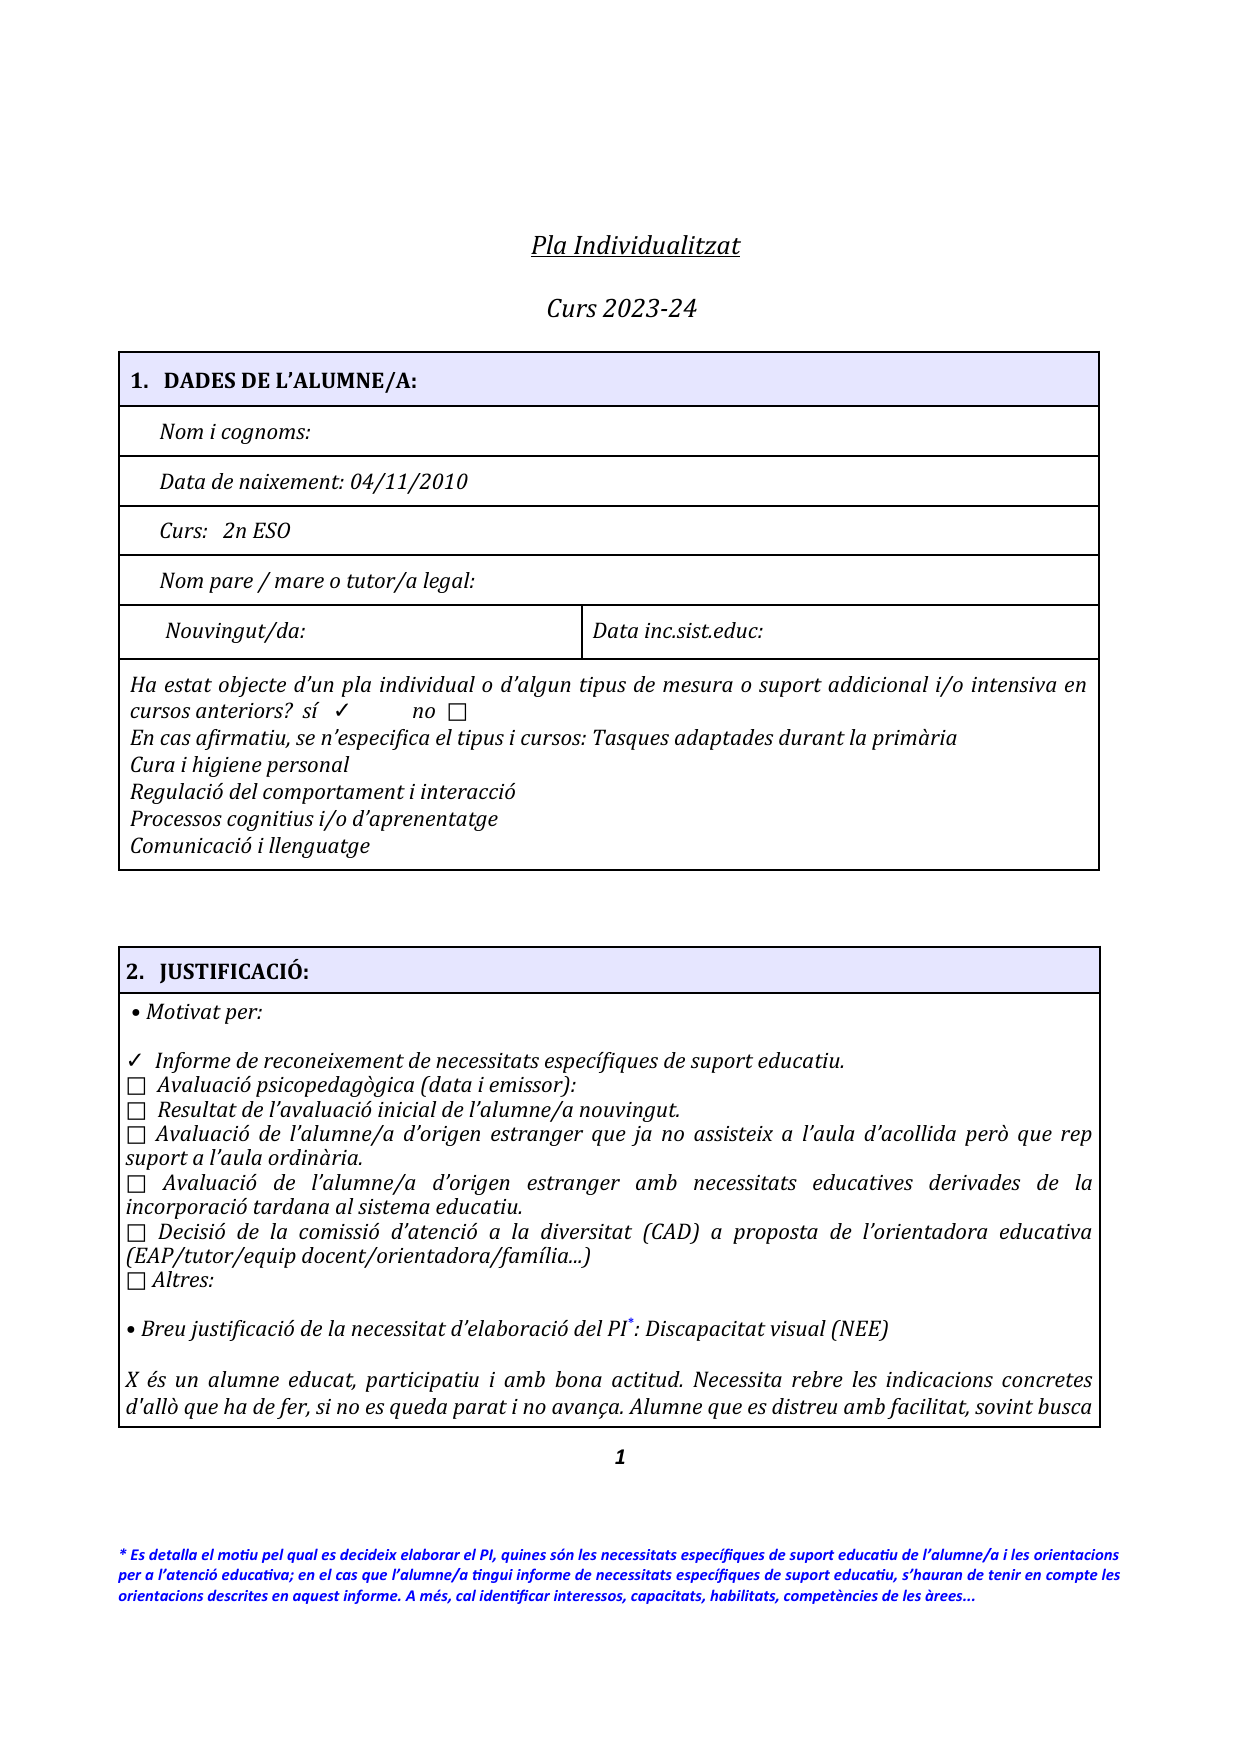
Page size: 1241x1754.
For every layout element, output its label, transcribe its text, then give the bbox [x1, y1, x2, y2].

table_cell Curs: 2n ESO [120, 507, 1098, 554]
text Pla Individualitzat [531, 228, 1122, 260]
table_cell Data de naixement: 04/11/2010 [120, 457, 1098, 504]
table_cell Nom pare / mare o tutor/a legal: [120, 556, 1098, 604]
table_cell Ha estat objecte d’un pla individual o d’algun tipus de mesura o suport addicional i/o intensiva en cursos anteriors? sí ✓ no □ En cas afirmatiu, se n’especifica el tipus i cursos: Tasques adaptades durant la primària Cura i higiene personal Regulació del comportament i interacció Processos cognitius i/o d’aprenentatge Comunicació i llenguatge [120, 660, 1098, 869]
table_cell Nom i cognoms: [120, 407, 1098, 455]
table_header 1. DADES DE L’ALUMNE/A: [120, 353, 1098, 405]
table_cell Nouvingut/da: [120, 606, 581, 658]
table_cell • Motivat per: ✓ Informe de reconeixement de necessitats específiques de suport educatiu. □ Avaluació psicopedagògica (data i emissor): □ Resultat de l’avaluació inicial de l’alumne/a nouvingut. □ Avaluació de l’alumne/a d’origen estranger que ja no assisteix a l’aula d’acollida però que rep suport a l’aula ordinària. □ Avaluació de l’alumne/a d’origen estranger amb necessitats educatives derivades de la incorporació tardana al sistema educatiu. □ Decisió de la comissió d’atenció a la diversitat (CAD) a proposta de l’orientadora educativa (EAP/tutor/equip docent/orientadora/família...) □ Altres: • Breu justificació de la necessitat d’elaboració del PI*: Discapacitat visual (NEE) X és un alumne educat, participatiu i amb bona actitud. Necessita rebre les indicacions concretes d'allò que ha de fer, si no es queda parat i no avança. Alumne que es distreu amb facilitat, sovint busca [120, 994, 1099, 1426]
table_cell Data inc.sist.educ: [583, 606, 1098, 658]
table_header 2. JUSTIFICACIÓ: [120, 948, 1099, 992]
text Curs 2023-24 [532, 292, 1122, 324]
